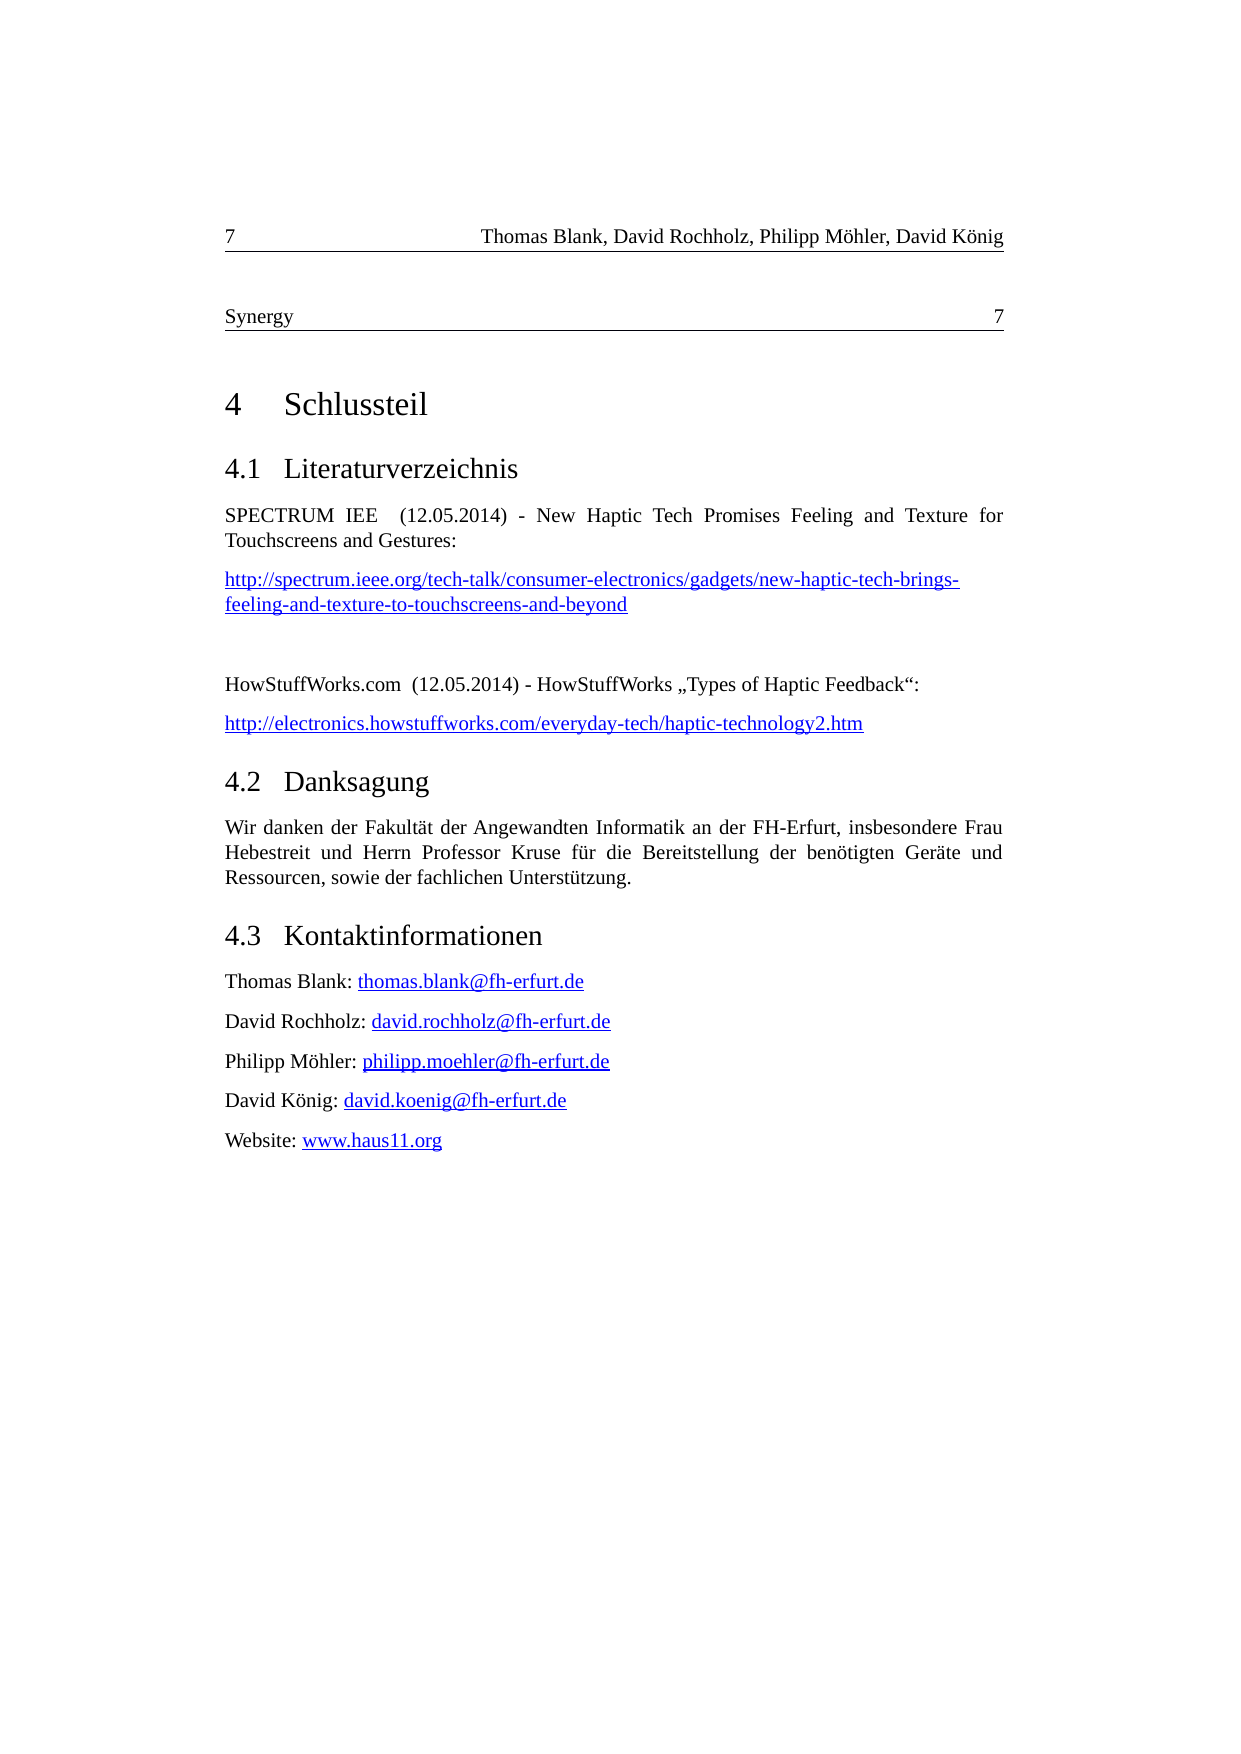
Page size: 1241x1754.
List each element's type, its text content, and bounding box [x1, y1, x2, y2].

subtitle Kontaktinformationen [224, 914, 1004, 952]
subtitle Schlussteil [224, 381, 1004, 423]
text Wir danken der Fakultät der Angewandten Informatik an der FH-Erfurt, insbesondere Frau Hebestreit und Herrn Professor Kruse für die Bereitstellung der benötigten Geräte und Ressourcen, sowie der fachlichen Unterstützung. [224, 814, 1004, 889]
subtitle Danksagung [224, 760, 1004, 798]
text David König: david.koenig@fh-erfurt.de [224, 1087, 1004, 1112]
text Philipp Möhler: philipp.moehler@fh-erfurt.de [224, 1048, 1004, 1073]
text David Rochholz: david.rochholz@fh-erfurt.de [224, 1008, 1004, 1033]
text Website: www.haus11.org [224, 1127, 1004, 1152]
text Thomas Blank: thomas.blank@fh-erfurt.de [224, 968, 1004, 993]
text http://electronics.howstuffworks.com/everyday-tech/haptic-technology2.htm [224, 710, 1004, 735]
text HowStuffWorks.com (12.05.2014) - HowStuffWorks „Types of Haptic Feedback“: [224, 671, 1004, 696]
text http://spectrum.ieee.org/tech-talk/consumer-electronics/gadgets/new-haptic-tech-brings-feeling-and-texture-to-touchscreens-and-beyond [224, 566, 1004, 616]
subtitle Literaturverzeichnis [224, 448, 1004, 485]
text SPECTRUM IEE (12.05.2014) - New Haptic Tech Promises Feeling and Texture for Touchscreens and Gestures: [224, 502, 1004, 552]
